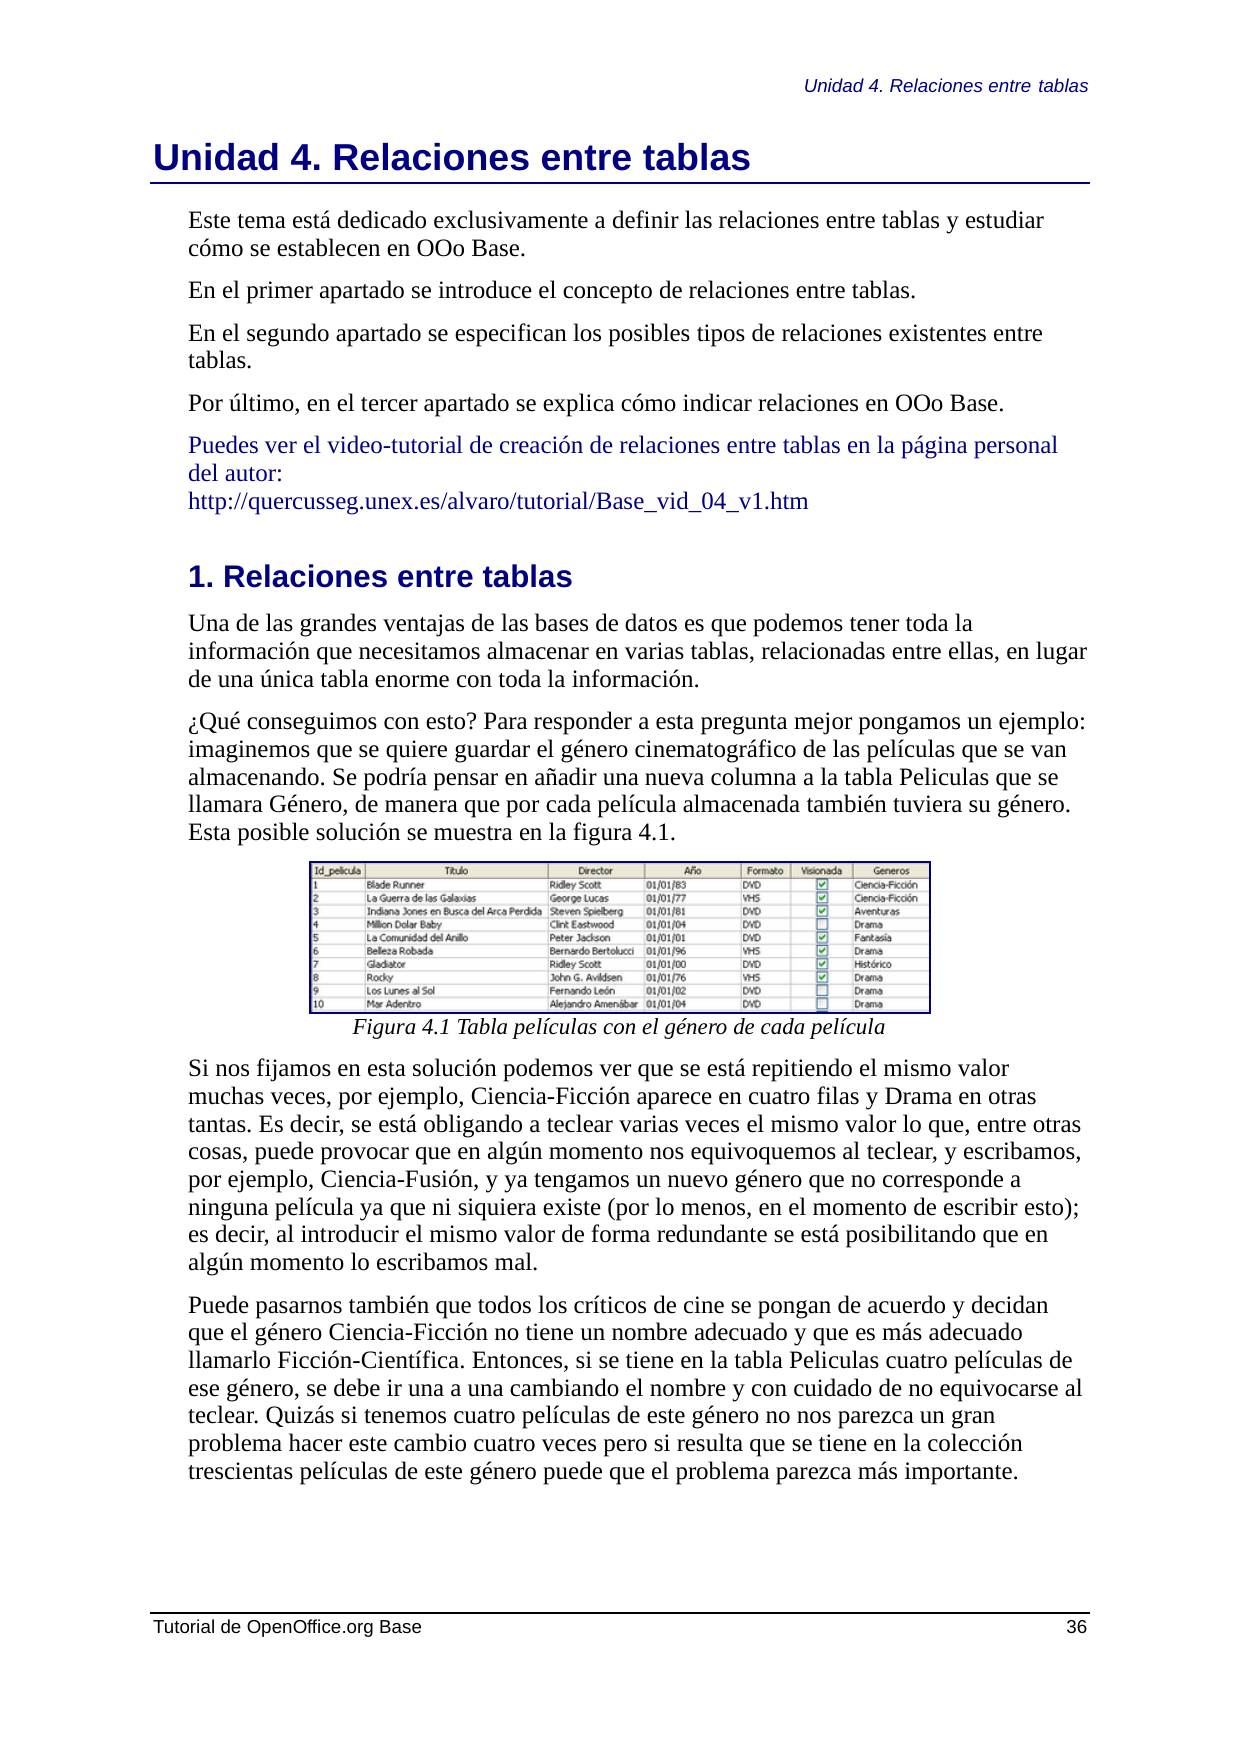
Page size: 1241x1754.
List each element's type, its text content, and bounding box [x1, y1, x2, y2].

text ¿Qué conseguimos con esto? Para responder a esta pregunta mejor pongamos un ejemplo: imaginemos que se quiere guardar el género cinematográfico de las películas que se van almacenando. Se podría pensar en añadir una nueva columna a la tabla Peliculas que se llamara Género, de manera que por cada película almacenada también tuviera su género. Esta posible solución se muestra en la figura 4.1. [188, 707, 1090, 846]
text Una de las grandes ventajas de las bases de datos es que podemos tener toda la información que necesitamos almacenar en varias tablas, relacionadas entre ellas, en lugar de una única tabla enorme con toda la información. [188, 609, 1090, 692]
subtitle Unidad 4. Relaciones entre tablas [150, 134, 1090, 182]
subtitle Relaciones entre tablas [188, 560, 1090, 594]
picture [311, 863, 929, 1012]
text Puede pasarnos también que todos los críticos de cine se pongan de acuerdo y decidan que el género Ciencia-Ficción no tiene un nombre adecuado y que es más adecuado llamarlo Ficción-Científica. Entonces, si se tiene en la tabla Peliculas cuatro películas de ese género, se debe ir una a una cambiando el nombre y con cuidado de no equivocarse al teclear. Quizás si tenemos cuatro películas de este género no nos parezca un gran problema hacer este cambio cuatro veces pero si resulta que se tiene en la colección trescientas películas de este género puede que el problema parezca más importante. [188, 1291, 1090, 1485]
text En el primer apartado se introduce el concepto de relaciones entre tablas. [188, 276, 1090, 304]
text En el segundo apartado se especifican los posibles tipos de relaciones existentes entre tablas. [188, 319, 1090, 374]
text Puedes ver el video-tutorial de creación de relaciones entre tablas en la página personal del autor: http://quercusseg.unex.es/alvaro/tutorial/Base_vid_04_v1.htm [188, 432, 1090, 515]
text Figura 4.1 Tabla películas con el género de cada película [150, 861, 1090, 1039]
text Por último, en el tercer apartado se explica cómo indicar relaciones en OOo Base. [188, 389, 1090, 417]
text Si nos fijamos en esta solución podemos ver que se está repitiendo el mismo valor muchas veces, por ejemplo, Ciencia-Ficción aparece en cuatro filas y Drama en otras tantas. Es decir, se está obligando a teclear varias veces el mismo valor lo que, entre otras cosas, puede provocar que en algún momento nos equivoquemos al teclear, y escribamos, por ejemplo, Ciencia-Fusión, y ya tengamos un nuevo género que no corresponde a ninguna película ya que ni siquiera existe (por lo menos, en el momento de escribir esto); es decir, al introducir el mismo valor de forma redundante se está posibilitando que en algún momento lo escribamos mal. [188, 1054, 1090, 1276]
text Este tema está dedicado exclusivamente a definir las relaciones entre tablas y estudiar cómo se establecen en OOo Base. [188, 206, 1090, 262]
